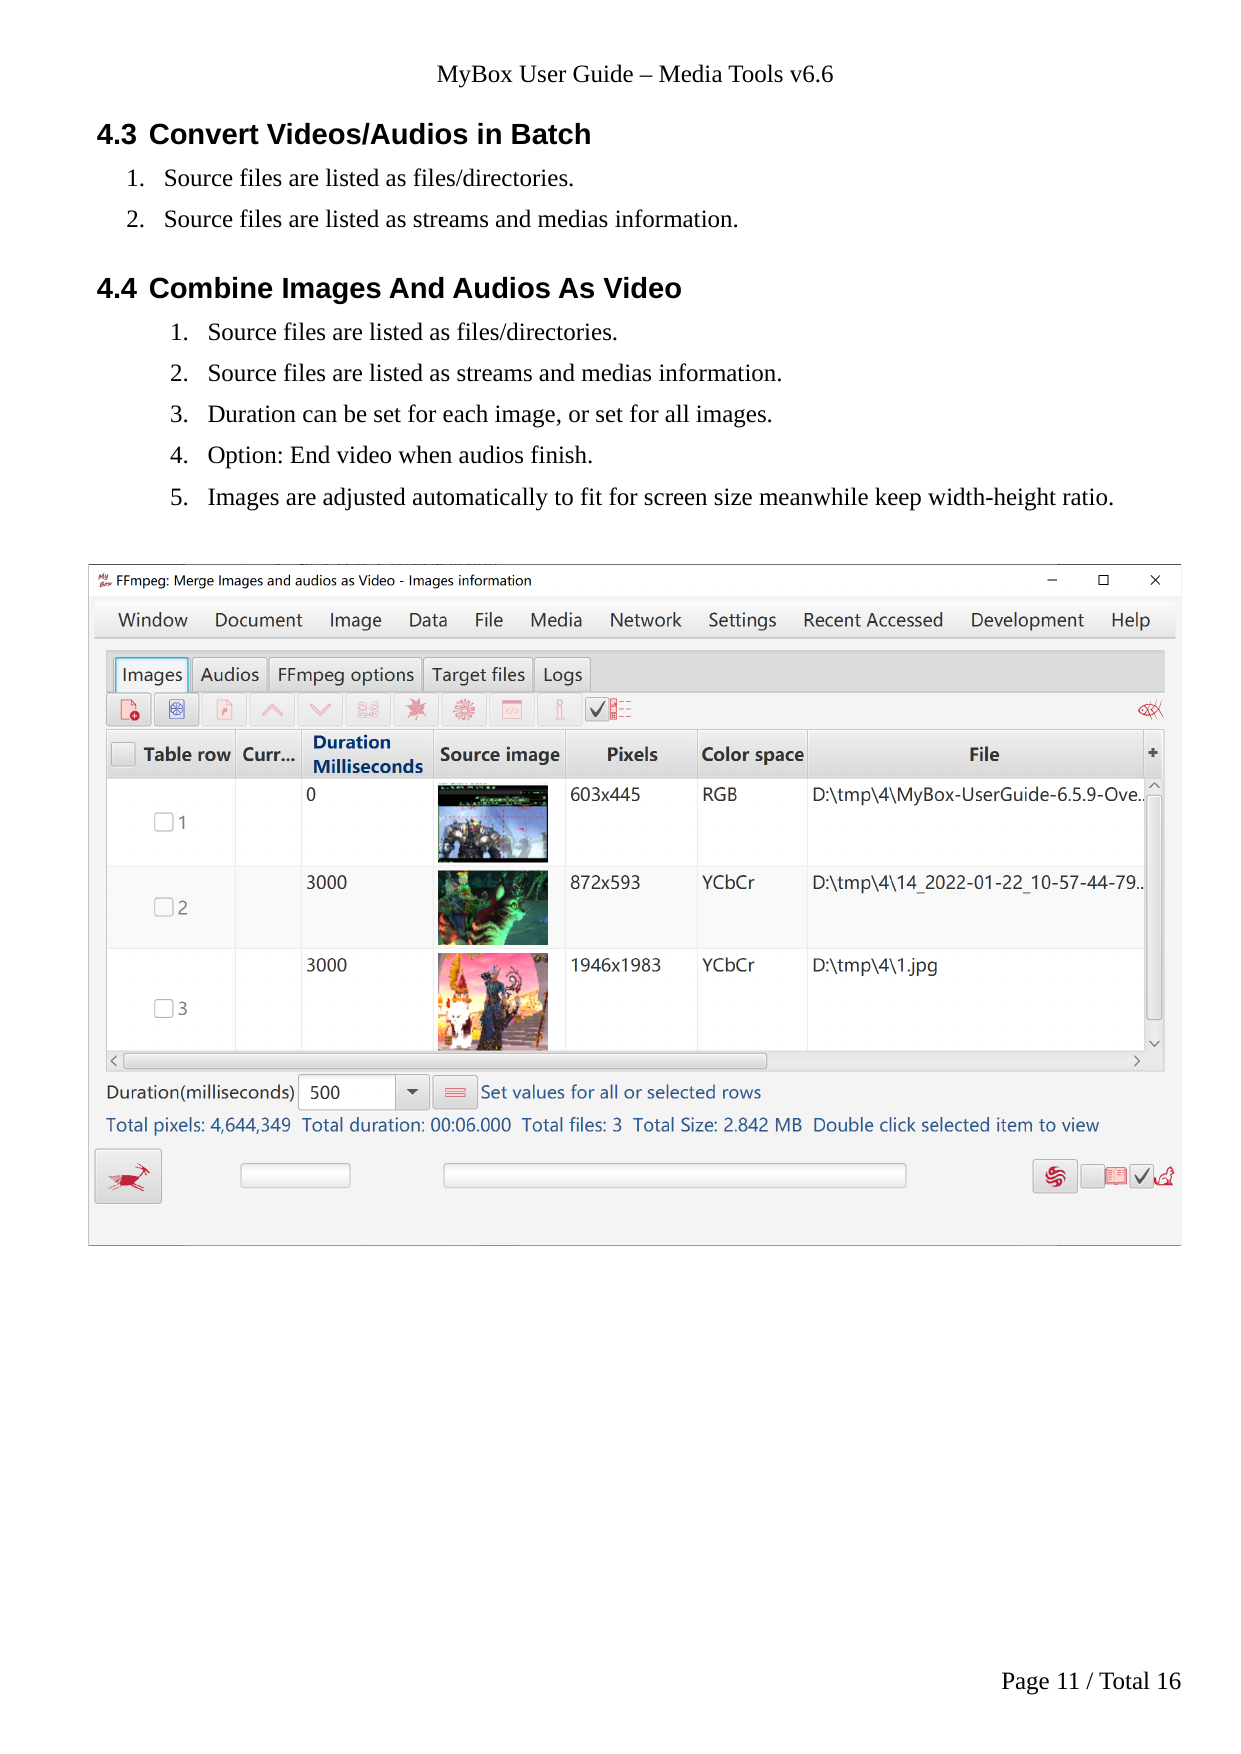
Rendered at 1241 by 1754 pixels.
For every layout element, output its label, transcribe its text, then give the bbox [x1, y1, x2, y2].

picture [88, 564, 1182, 1246]
subtitle Combine Images And Audios As Video [88, 271, 1181, 304]
list Images are adjusted automatically to fit for screen size meanwhile keep width-height ratio. [170, 482, 1181, 511]
list Source files are listed as streams and medias information. [126, 204, 1181, 233]
list Source files are listed as files/directories. [126, 163, 1181, 192]
list Source files are listed as files/directories. [170, 317, 1181, 346]
list Option: End video when audios finish. [170, 441, 1181, 469]
subtitle Convert Videos/Audios in Batch [88, 117, 1181, 151]
list Duration can be set for each image, or set for all images. [170, 399, 1181, 428]
list Source files are listed as streams and medias information. [170, 358, 1181, 387]
